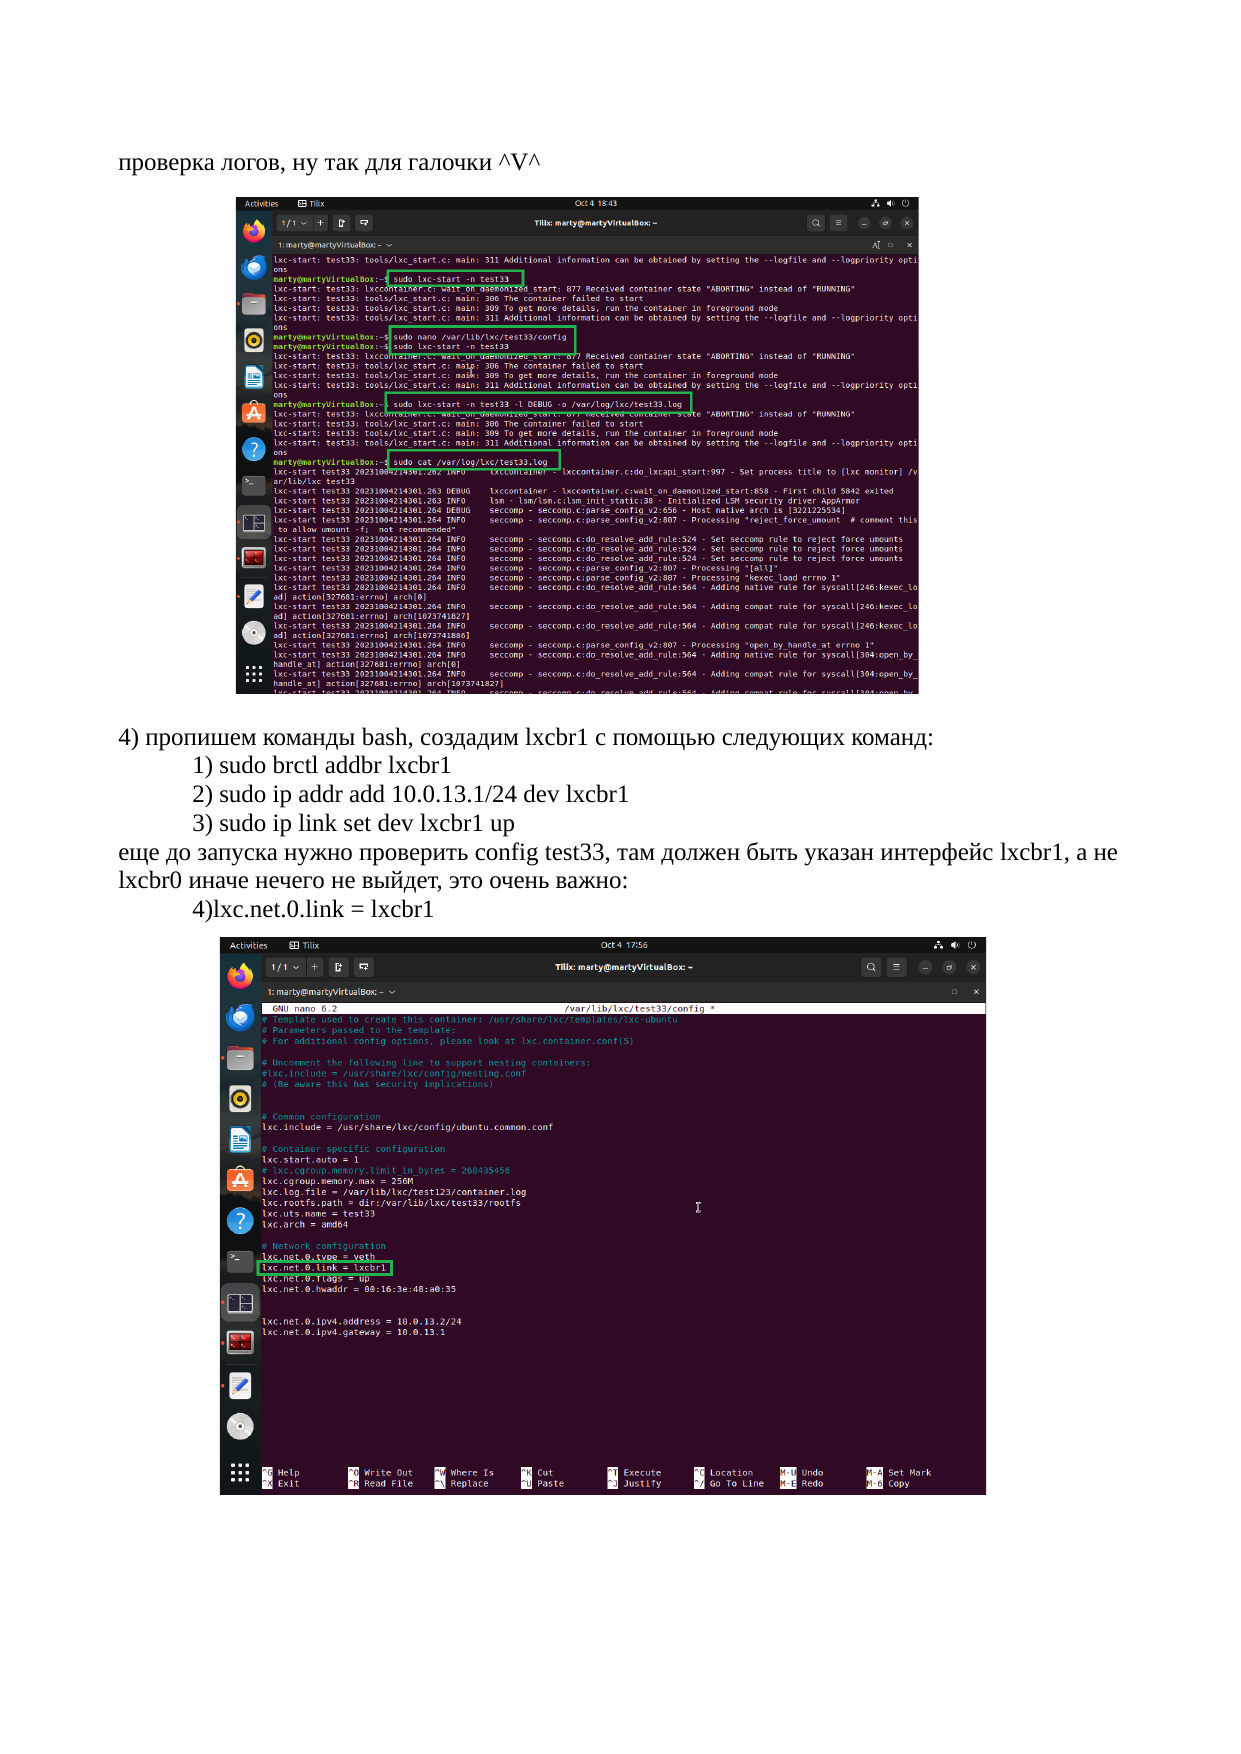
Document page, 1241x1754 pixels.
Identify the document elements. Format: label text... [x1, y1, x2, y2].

text 4)lxc.net.0.link = lxcbr1 [118, 894, 1122, 923]
text еще до запуска нужно проверить config test33, там должен быть указан интерфейс lxcbr1, а не [118, 837, 1122, 866]
text 3) sudo ip link set dev lxcbr1 up [118, 808, 1122, 837]
text проверка логов, ну так для галочки ^V^ [118, 147, 1122, 176]
picture [219, 937, 987, 1495]
text 1) sudo brctl addbr lxcbr1 [118, 751, 1122, 779]
text 2) sudo ip addr add 10.0.13.1/24 dev lxcbr1 [118, 779, 1122, 808]
text 4) пропишем команды bash, создадим lxcbr1 с помощью следующих команд: [118, 722, 1122, 751]
picture [235, 197, 919, 694]
text lxcbr0 иначе нечего не выйдет, это очень важно: [118, 866, 1122, 894]
